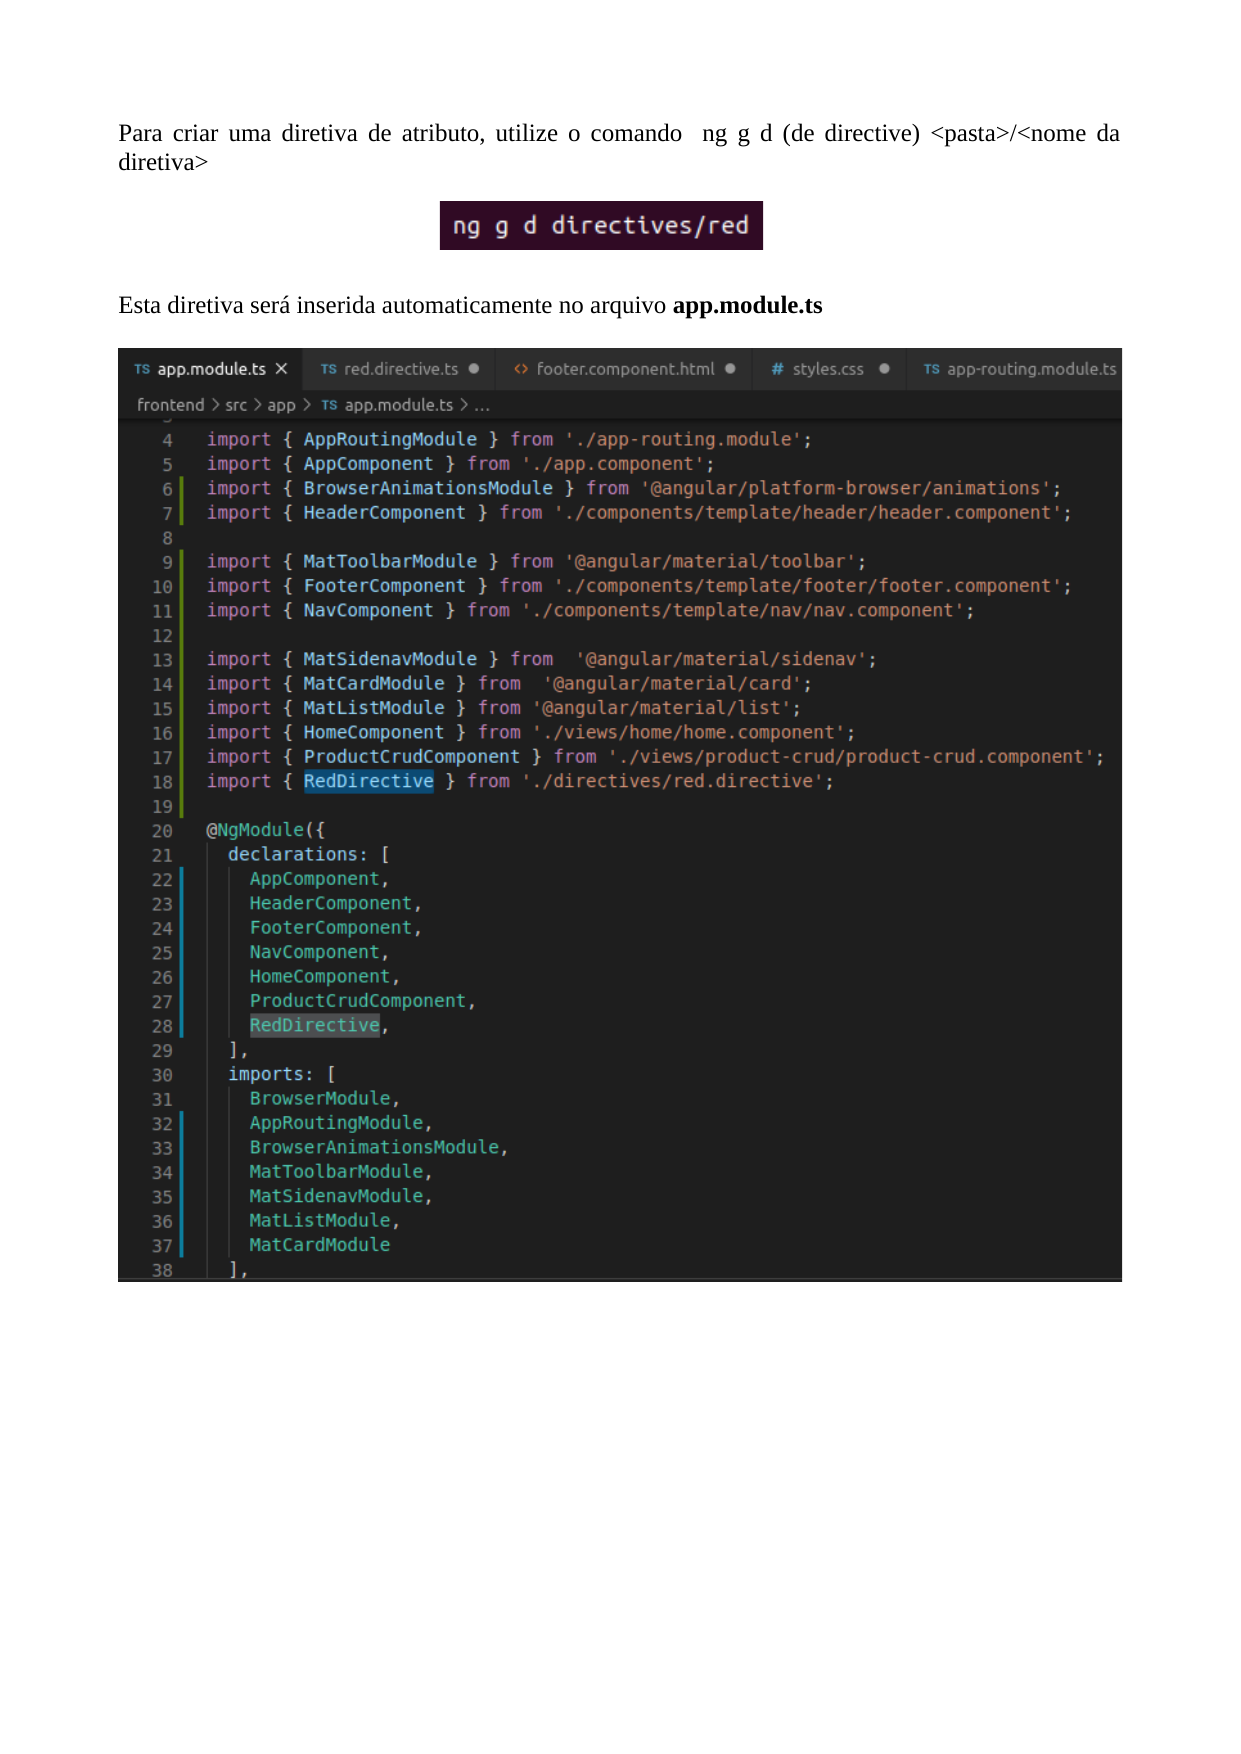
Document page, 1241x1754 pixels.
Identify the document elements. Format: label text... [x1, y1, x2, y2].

text Para criar uma diretiva de atributo, utilize o comando ng g d (de directive) <pasta>/<nome da diretiva> [118, 118, 1122, 176]
picture [118, 348, 1123, 1282]
picture [439, 201, 764, 250]
text Esta diretiva será inserida automaticamente no arquivo app.module.ts [118, 291, 1122, 319]
